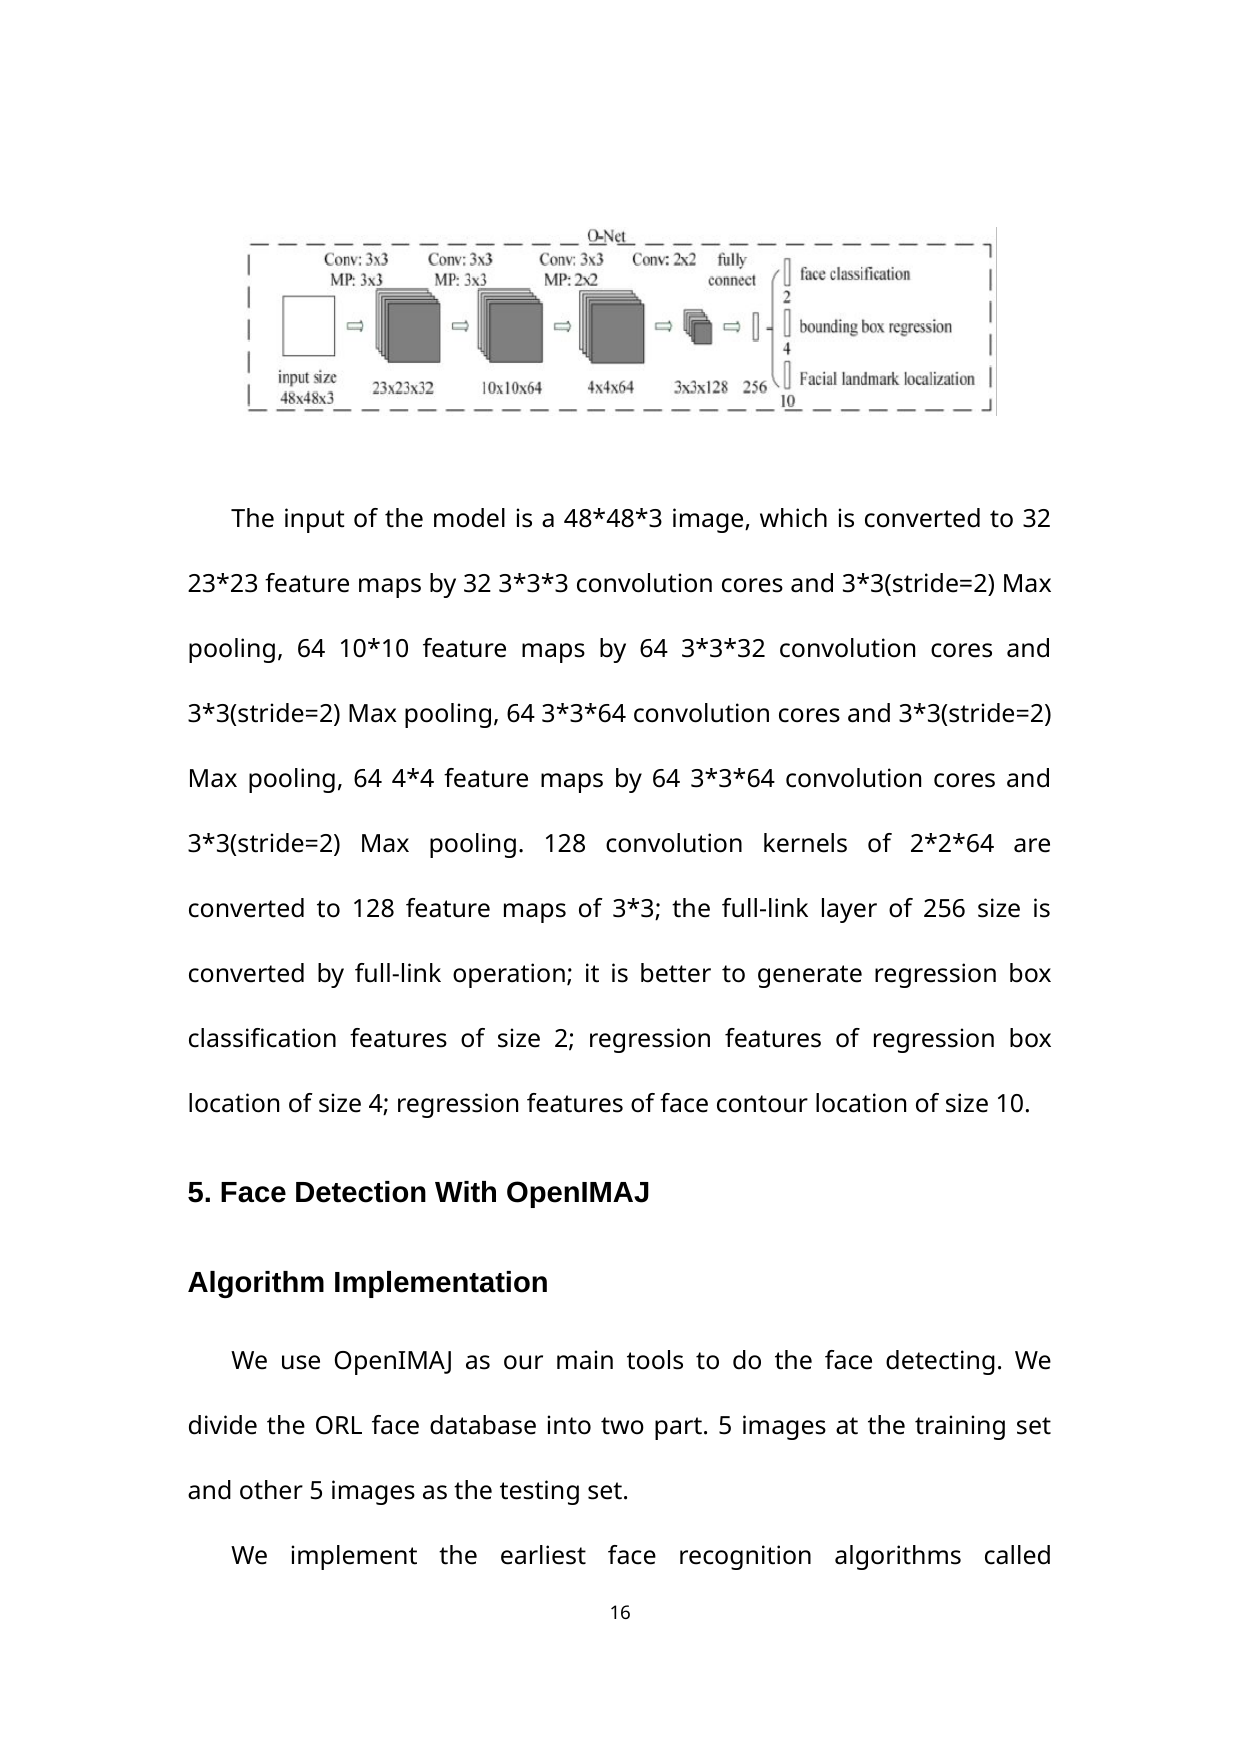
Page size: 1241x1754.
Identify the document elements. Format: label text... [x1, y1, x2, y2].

text The input of the model is a 48*48*3 image, which is converted to 32 23*23 feature maps by 32 3*3*3 convolution cores and 3*3(stride=2) Max pooling, 64 10*10 feature maps by 64 3*3*32 convolution cores and 3*3(stride=2) Max pooling, 64 3*3*64 convolution cores and 3*3(stride=2) Max pooling, 64 4*4 feature maps by 64 3*3*64 convolution cores and 3*3(stride=2) Max pooling. 128 convolution kernels of 2*2*64 are converted to 128 feature maps of 3*3; the full-link layer of 256 size is converted by full-link operation; it is better to generate regression box classification features of size 2; regression features of regression box location of size 4; regression features of face contour location of size 10. [187, 485, 1053, 1135]
subtitle 5. Face Detection With OpenIMAJ [187, 1160, 1053, 1225]
text We implement the earliest face recognition algorithms called [187, 1522, 1053, 1587]
text We use OpenIMAJ as our main tools to do the face detecting. We divide the ORL face database into two part. 5 images at the training set and other 5 images as the testing set. [187, 1327, 1053, 1522]
picture [243, 227, 997, 418]
subtitle Algorithm Implementation [187, 1250, 1053, 1315]
